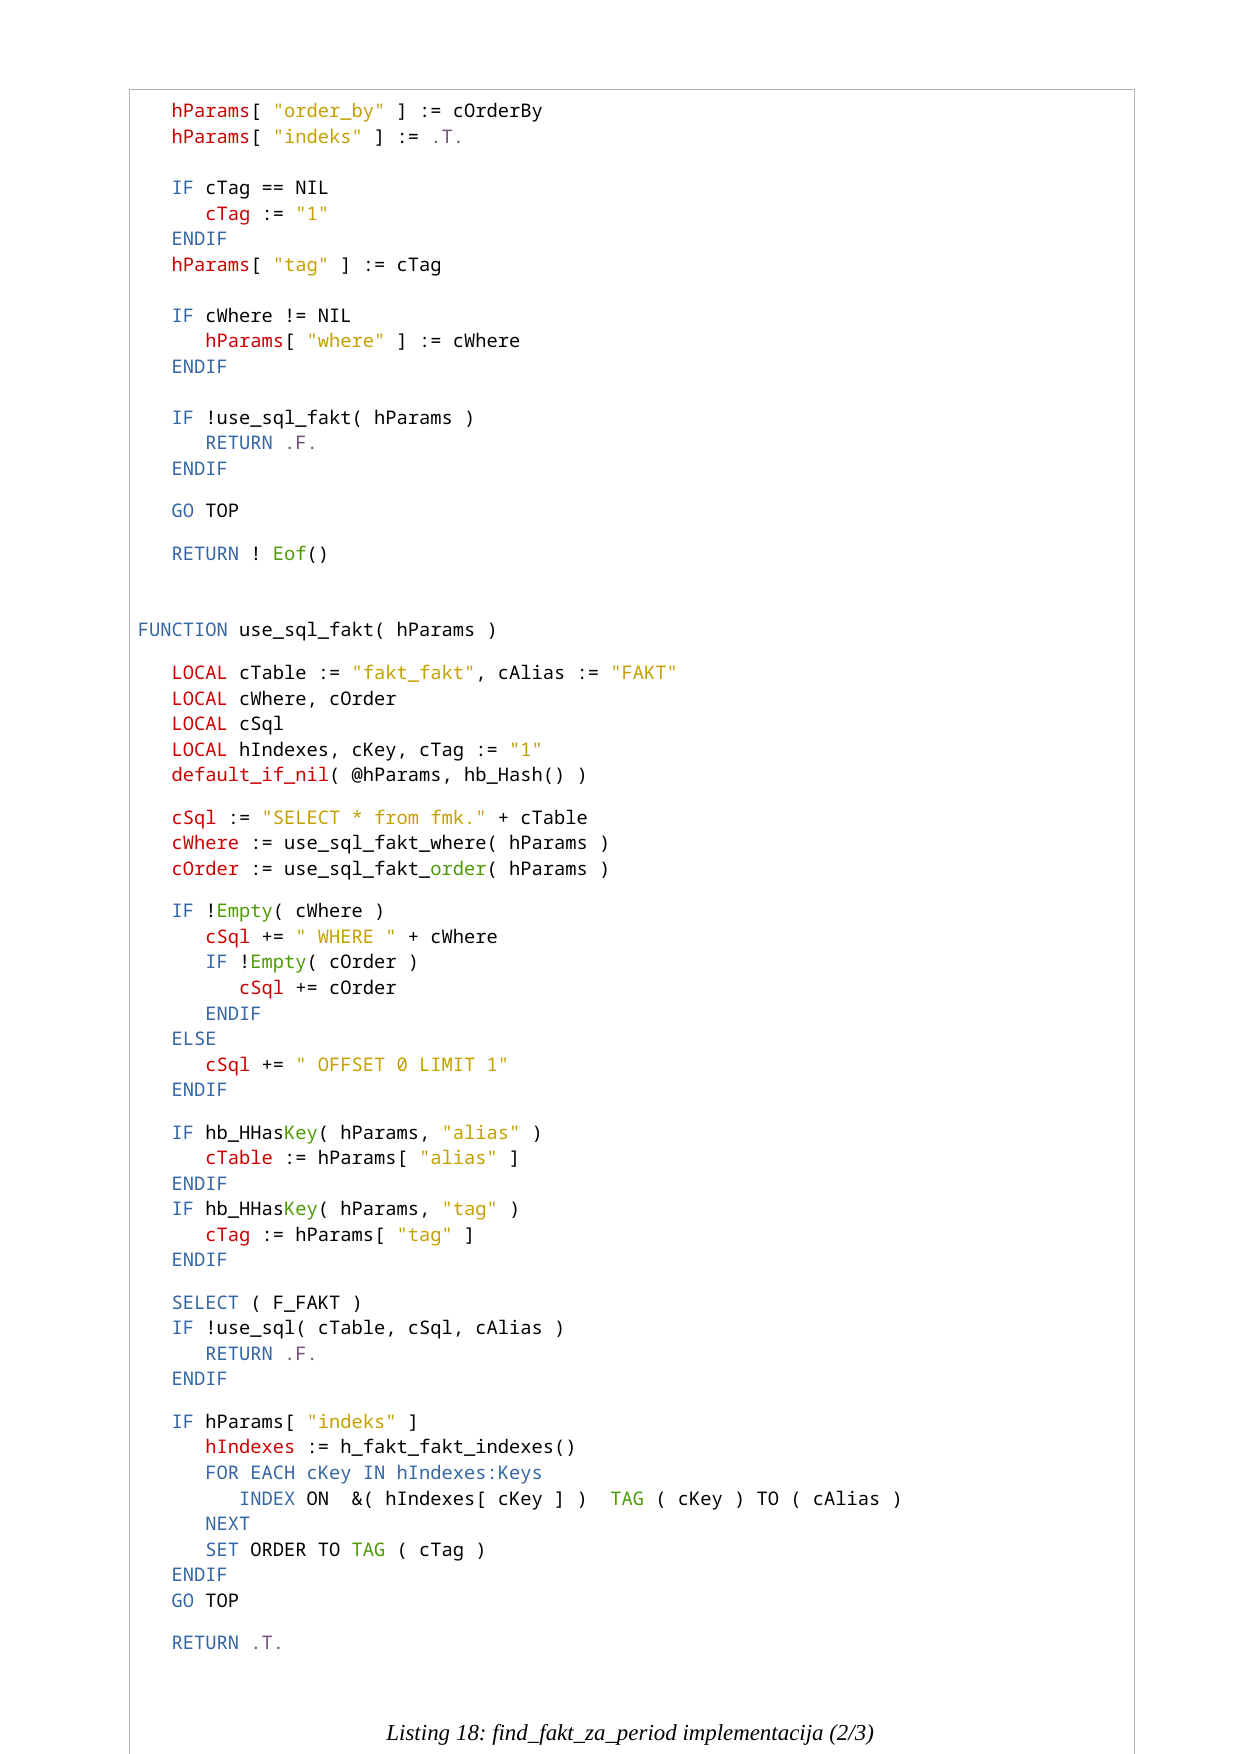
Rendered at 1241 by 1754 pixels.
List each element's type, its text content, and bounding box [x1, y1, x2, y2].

text cTag := "1" [329, 200, 1125, 225]
text cTag := hParams[ "tag" ] [475, 1221, 1125, 1247]
text cSql += " WHERE " + cWhere [498, 923, 1125, 949]
text ENDIF [228, 1247, 1125, 1272]
text GO TOP [239, 498, 1125, 523]
text cSql += cOrder [396, 974, 1125, 1000]
text IF hb_HHasKey( hParams, "alias" ) [543, 1119, 1125, 1144]
text ENDIF [228, 1170, 1125, 1196]
text SET ORDER TO TAG ( cTag ) [486, 1536, 1125, 1561]
text cOrder := use_sql_fakt_order( hParams ) [610, 855, 1125, 881]
text hParams[ "order_by" ] := cOrderBy [543, 98, 1125, 123]
text hParams[ "indeks" ] := .T. [464, 123, 1125, 149]
text cSql := "SELECT * from fmk." + cTable [588, 804, 1125, 829]
text ENDIF [228, 1366, 1125, 1391]
text cWhere := use_sql_fakt_where( hParams ) [138, 829, 1125, 855]
text SELECT ( F_FAKT ) [363, 1289, 1125, 1315]
text RETURN .T. [138, 1629, 1125, 1655]
text ELSE [216, 1025, 1125, 1051]
text LOCAL cSql [284, 710, 1125, 736]
text hParams[ "where" ] := cWhere [138, 327, 1125, 353]
text RETURN .F. [318, 1340, 1125, 1366]
text LOCAL cWhere, cOrder [396, 685, 1125, 710]
text ENDIF [261, 1000, 1125, 1025]
text ENDIF [228, 455, 1125, 481]
text ENDIF [228, 353, 1125, 378]
text FUNCTION use_sql_fakt( hParams ) [498, 617, 1125, 642]
text IF cTag == NIL [329, 174, 1125, 200]
text IF cWhere != NIL [351, 302, 1125, 327]
text IF hb_HHasKey( hParams, "tag" ) [520, 1196, 1125, 1221]
text cSql += " OFFSET 0 LIMIT 1" [509, 1051, 1125, 1076]
text ENDIF [228, 1076, 1125, 1102]
text ENDIF [228, 225, 1125, 251]
text FOR EACH cKey IN hIndexes:Keys [543, 1459, 1125, 1485]
text default_if_nil( @hParams, hb_Hash() ) [588, 761, 1125, 787]
text INDEX ON &( hIndexes[ cKey ] ) TAG ( cKey ) TO ( cAlias ) [903, 1485, 1125, 1510]
text RETURN ! Eof() [329, 540, 1125, 566]
text IF hParams[ "indeks" ] [419, 1408, 1125, 1434]
text LOCAL hIndexes, cKey, cTag := "1" [543, 736, 1125, 761]
text IF !Empty( cOrder ) [419, 949, 1125, 974]
text ENDIF [228, 1561, 1125, 1587]
text LOCAL cTable := "fakt_fakt", cAlias := "FAKT" [678, 659, 1125, 685]
list Listing 18: find_fakt_za_period implementacija (2/3) [138, 1719, 1125, 1745]
text hIndexes := h_fakt_fakt_indexes() [576, 1434, 1125, 1459]
text GO TOP [239, 1587, 1125, 1612]
text cTable := hParams[ "alias" ] [138, 1144, 1125, 1170]
text NEXT [250, 1510, 1125, 1536]
text IF !use_sql_fakt( hParams ) [475, 404, 1125, 429]
text IF !use_sql( cTable, cSql, cAlias ) [565, 1315, 1125, 1340]
text RETURN .F. [138, 429, 1125, 455]
text hParams[ "tag" ] := cTag [441, 251, 1125, 276]
text IF !Empty( cWhere ) [385, 898, 1125, 923]
